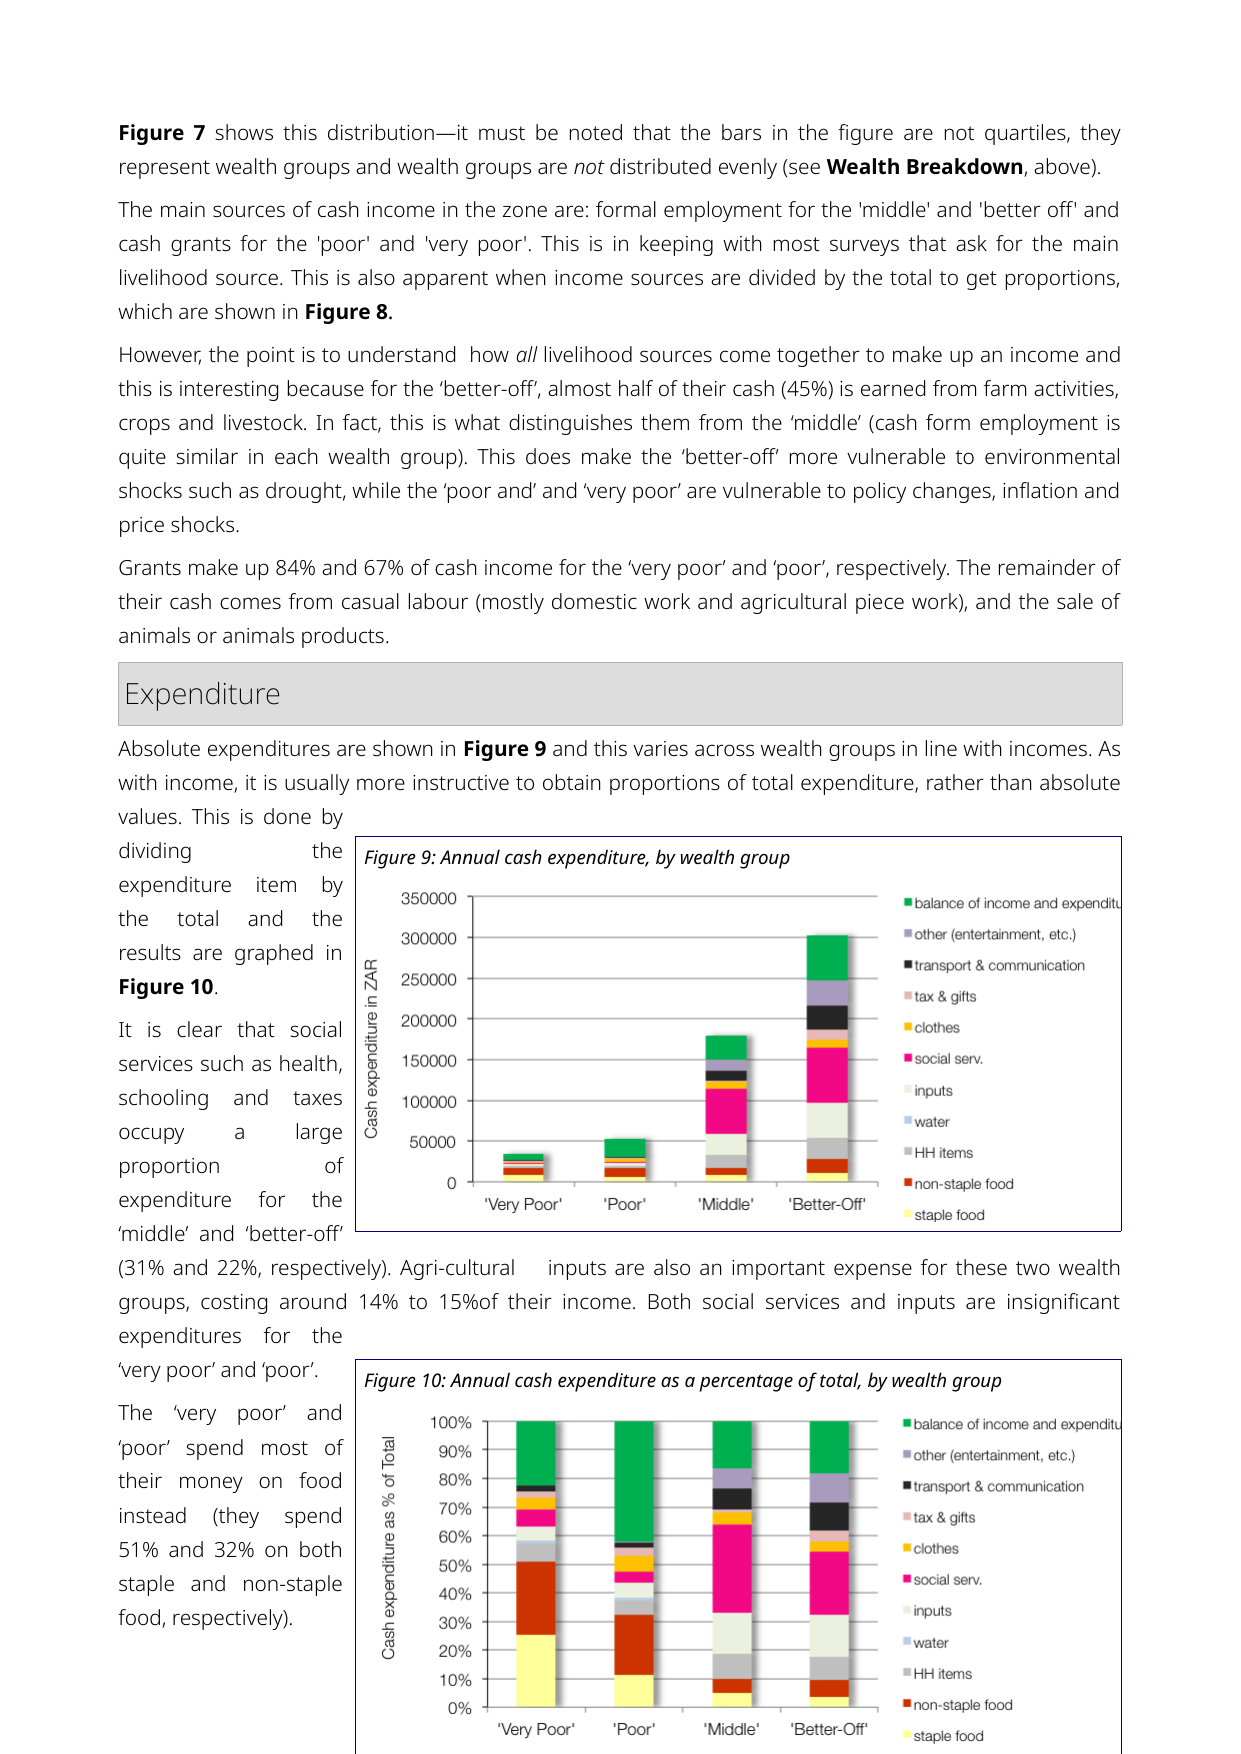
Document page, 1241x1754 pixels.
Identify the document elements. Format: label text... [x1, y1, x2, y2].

text Figure 9: Annual cash expenditure, by wealth group [364, 845, 1112, 870]
text Figure 10: Annual cash expenditure as a percentage of total, by wealth group [364, 1368, 1112, 1393]
text The main sources of cash income in the zone are: formal employment for the 'middle' and 'better off' and cash grants for the 'poor' and 'very poor'. This is in keeping with most surveys that ask for the main livelihood source. This is also apparent when income sources are divided by the total to get proportions, which are shown in Figure 8. [118, 195, 1122, 326]
text However, the point is to understand how all livelihood sources come together to make up an income and this is interesting because for the ‘better-off’, almost half of their cash (45%) is earned from farm activities, crops and livestock. In fact, this is what distinguishes them from the ‘middle’ (cash form employment is quite similar in each wealth group). This does make the ‘better-off’ more vulnerable to environmental shocks such as drought, while the ‘poor and’ and ‘very poor’ are vulnerable to policy changes, inflation and price shocks. [118, 340, 1122, 539]
text It is clear that social services such as health, schooling and taxes occupy a large proportion of expenditure for the ‘middle’ and ‘better-off’ (31% and 22%, respectively). Agri-cultural inputs are also an important expense for these two wealth groups, costing around 14% to 15%of their income. Both social services and inputs are insignificant expenditures for the ‘very poor’ and ‘poor’. [118, 1015, 1122, 1384]
table_header Expenditure [119, 663, 1122, 725]
picture [363, 1405, 1121, 1746]
text Cash incomes vary considerably across wealth groups, with the 'better off' earning R 302,250 per annum, almost nine times more than the 'very poor', who earn only R34,040 per annum. Figure 7 shows this distribution—it must be noted that the bars in the figure are not quartiles, they represent wealth groups and wealth groups are not distributed evenly (see Wealth Breakdown, above). [118, 118, 1122, 181]
text The ‘very poor’ and ‘poor’ spend most of their money on food instead (they spend 51% and 32% on both staple and non-staple food, respectively). [118, 1398, 355, 1631]
text Absolute expenditures are shown in Figure 9 and this varies across wealth groups in line with incomes. As with income, it is usually more instructive to obtain proportions of total expenditure, rather than absolute values. This is done by dividing the expenditure item by the total and the results are graphed in Figure 10. [356, 837, 1121, 1231]
text It is clear that social services such as health, schooling and taxes occupy a large proportion of expenditure for the ‘middle’ and ‘better-off’ (31% and 22%, respectively). Agri-cultural inputs are also an important expense for these two wealth groups, costing around 14% to 15%of their income. Both social services and inputs are insignificant expenditures for the ‘very poor’ and ‘poor’. [356, 1360, 1121, 1754]
picture [363, 882, 1121, 1222]
text Absolute expenditures are shown in Figure 9 and this varies across wealth groups in line with incomes. As with income, it is usually more instructive to obtain proportions of total expenditure, rather than absolute values. This is done by dividing the expenditure item by the total and the results are graphed in Figure 10. [118, 734, 1122, 1001]
text Grants make up 84% and 67% of cash income for the ‘very poor’ and ‘poor’, respectively. The remainder of their cash comes from casual labour (mostly domestic work and agricultural piece work), and the sale of animals or animals products. [118, 553, 1122, 650]
